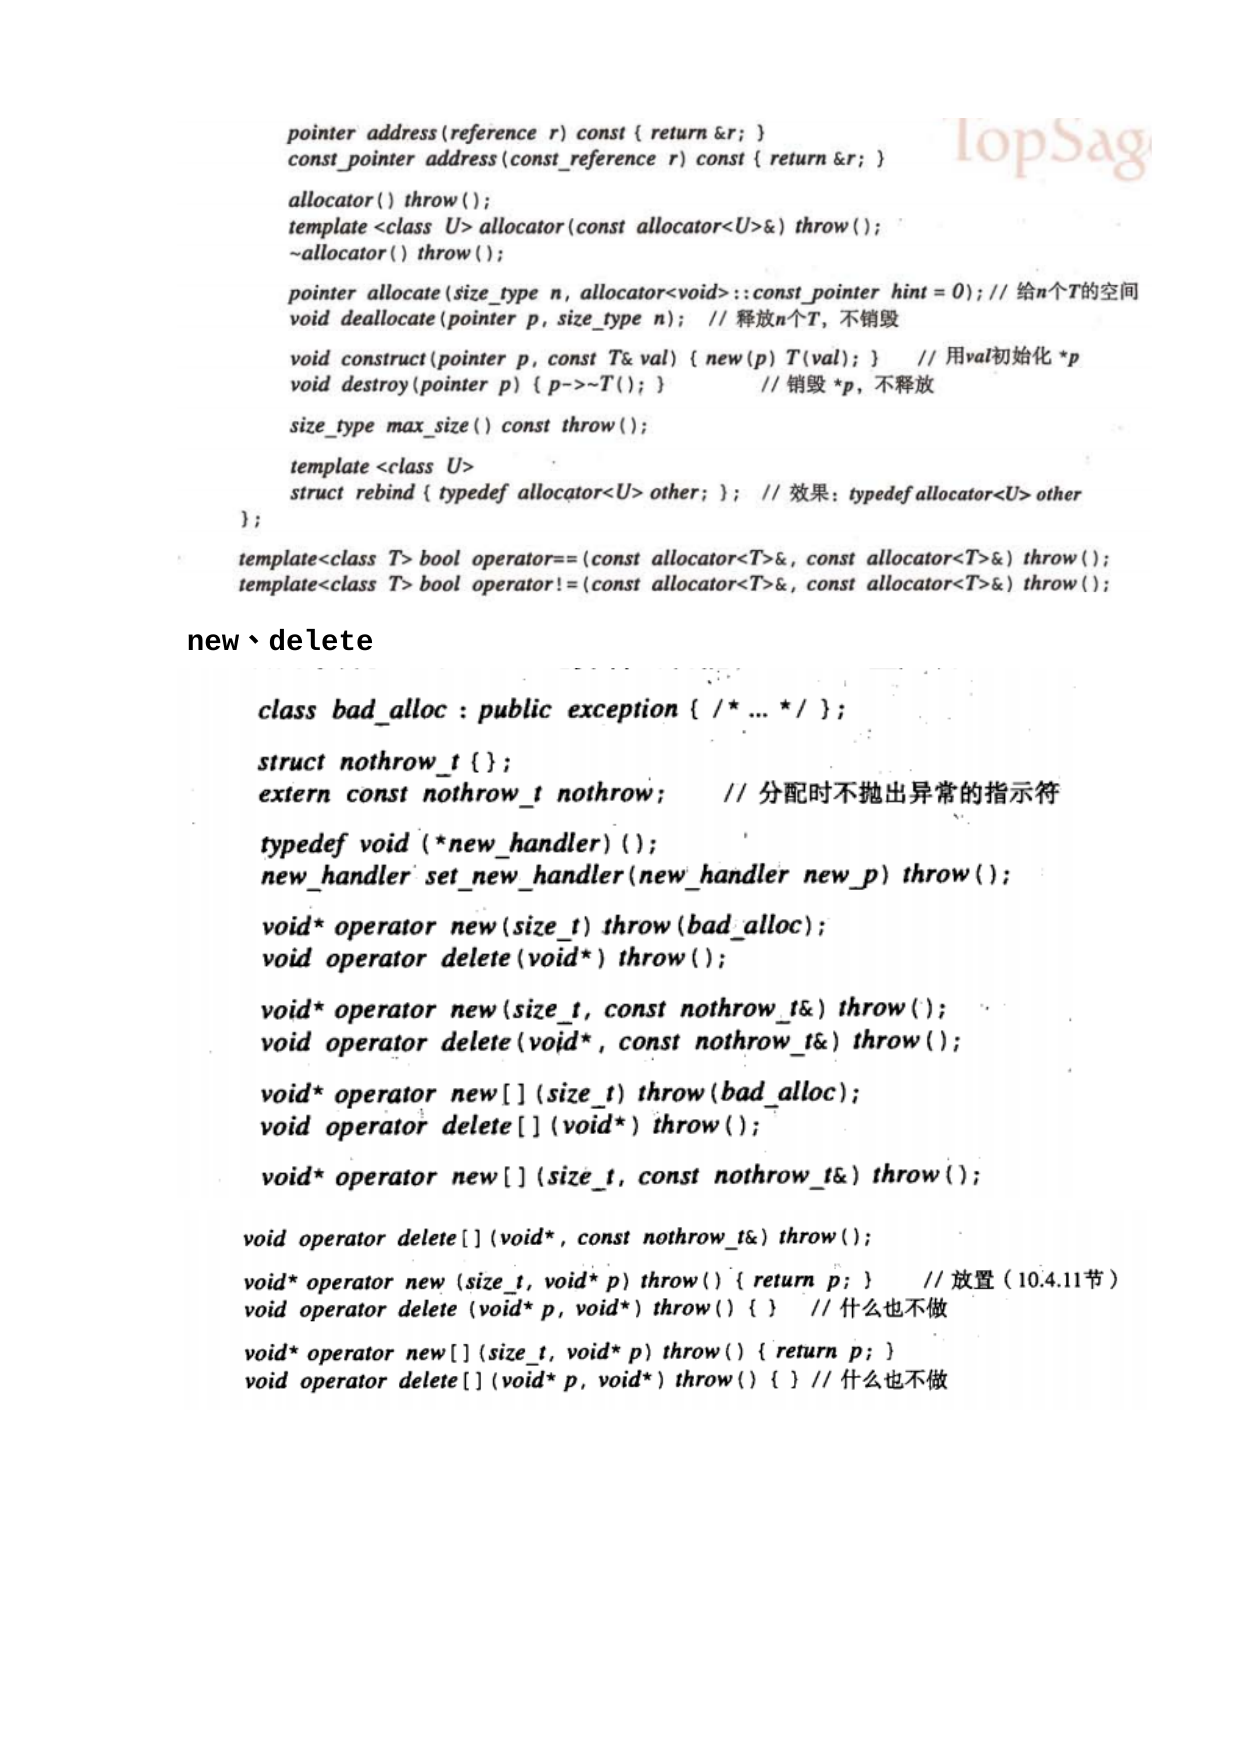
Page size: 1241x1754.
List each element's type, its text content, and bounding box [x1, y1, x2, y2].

picture [177, 1210, 1152, 1410]
picture [177, 118, 1152, 607]
picture [177, 668, 1076, 1198]
subtitle new、delete [268, 619, 1142, 659]
subtitle new、delete [187, 619, 239, 626]
